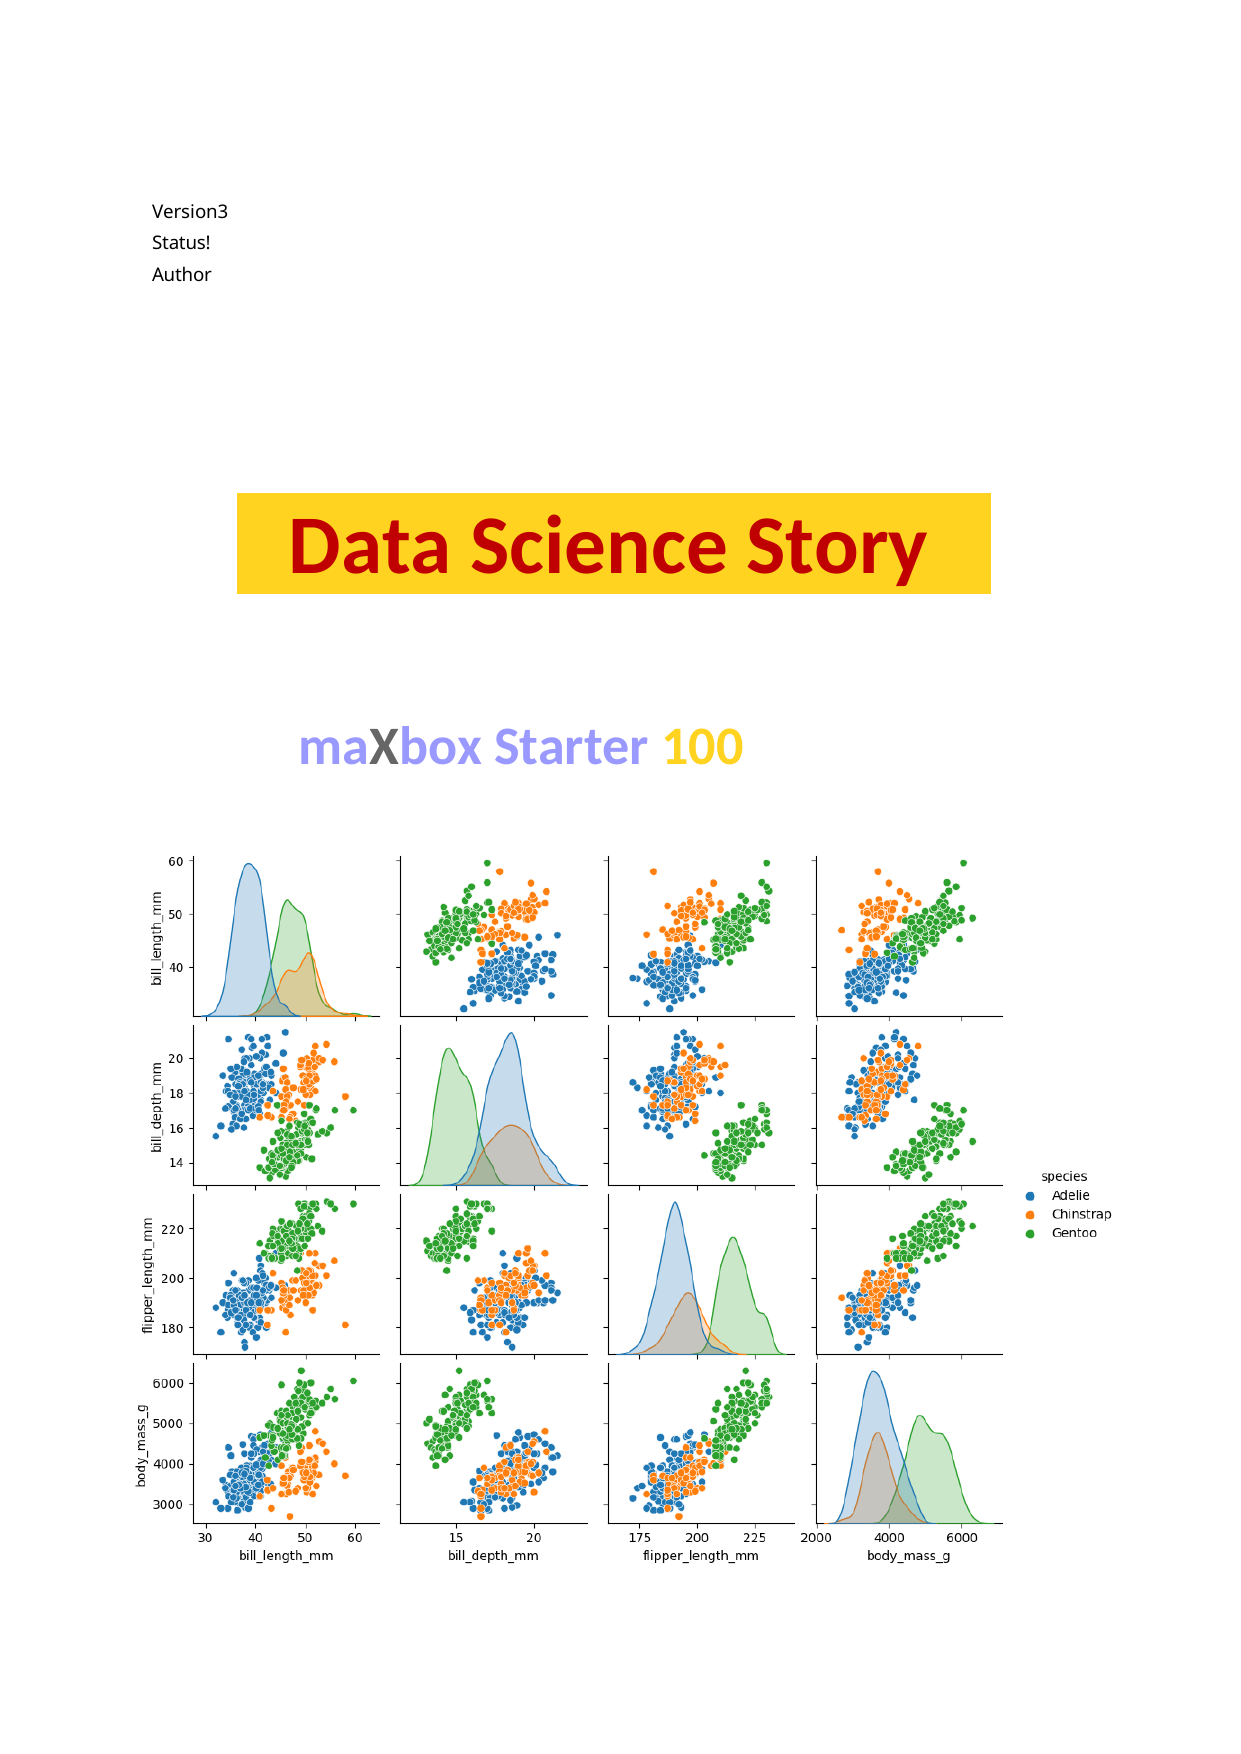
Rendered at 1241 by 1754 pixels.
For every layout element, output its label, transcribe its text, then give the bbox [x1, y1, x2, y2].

picture [118, 843, 1123, 1567]
text Status! [152, 229, 242, 255]
text maXbox Starter 100 [267, 712, 921, 778]
text Data Science Story [237, 493, 991, 594]
text Author [152, 261, 242, 286]
text Version3 [152, 198, 242, 224]
